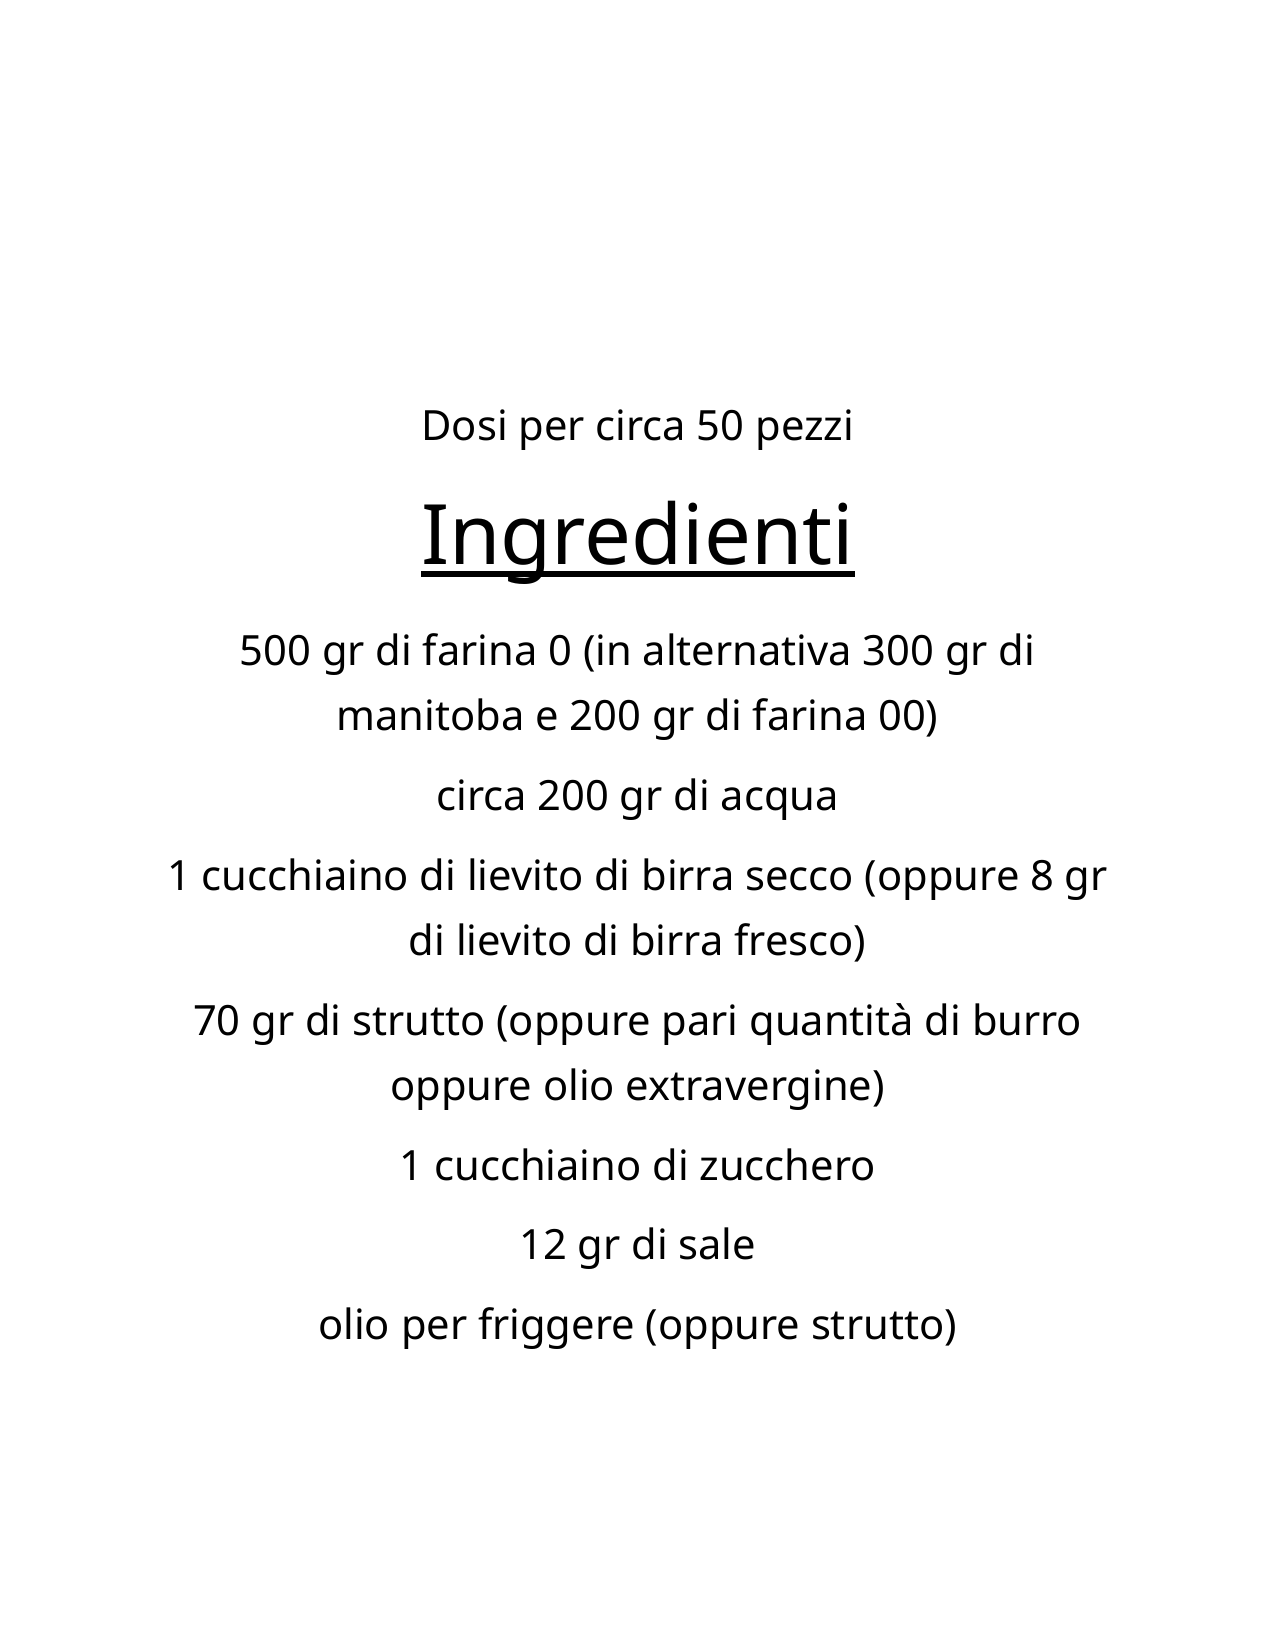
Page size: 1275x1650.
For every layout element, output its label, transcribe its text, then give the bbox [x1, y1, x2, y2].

text 12 gr di sale [150, 1215, 1125, 1272]
text Dosi per circa 50 pezzi [150, 396, 1125, 452]
text olio per friggere (oppure strutto) [150, 1295, 1125, 1352]
text circa 200 gr di acqua [150, 766, 1125, 822]
text 70 gr di strutto (oppure pari quantità di burro oppure olio extravergine) [150, 990, 1125, 1112]
text Ingredienti [150, 476, 1125, 589]
text 1 cucchiaino di lievito di birra secco (oppure 8 gr di lievito di birra fresco) [150, 845, 1125, 967]
text 500 gr di farina 0 (in alternativa 300 gr di manitoba e 200 gr di farina 00) [150, 621, 1125, 743]
text 1 cucchiaino di zucchero [150, 1135, 1125, 1192]
